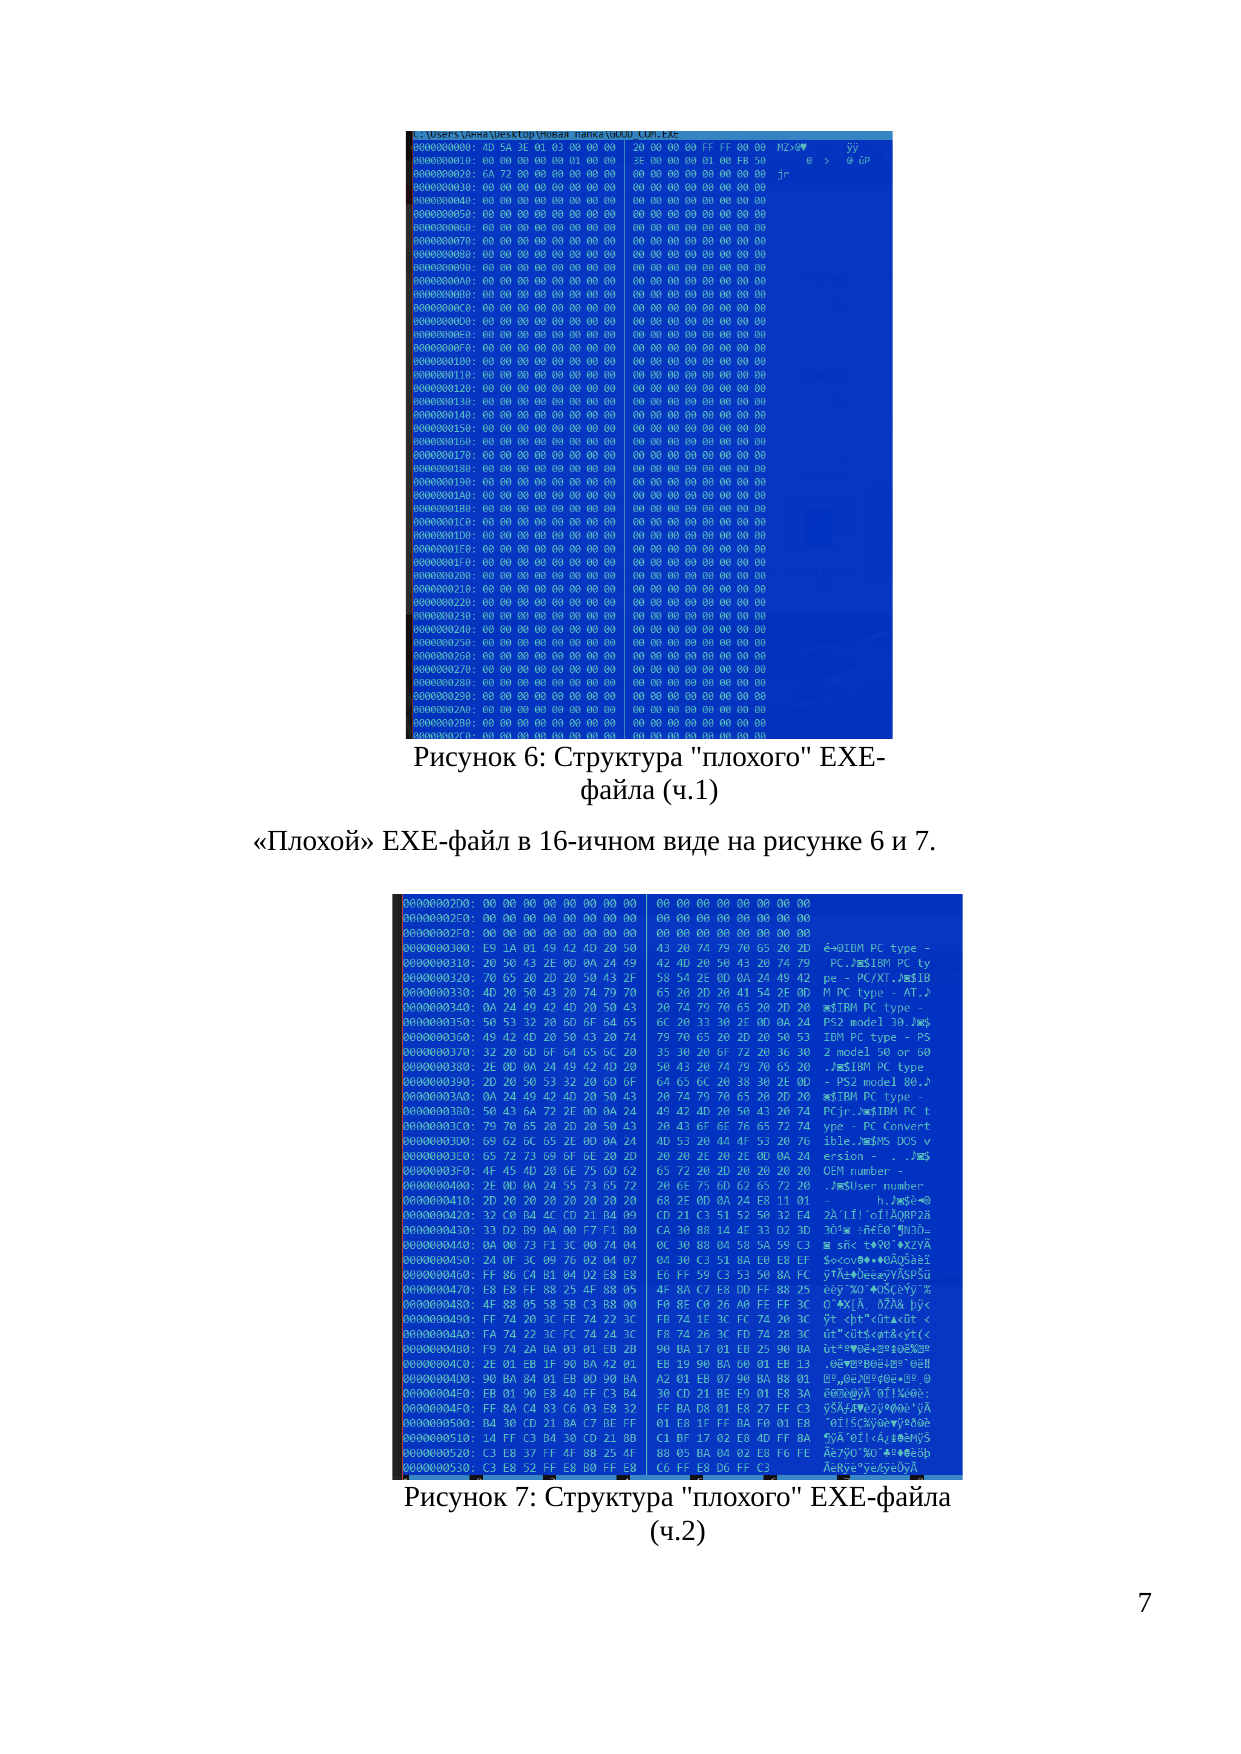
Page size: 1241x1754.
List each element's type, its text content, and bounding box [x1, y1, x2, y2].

picture [392, 894, 601, 1480]
picture [405, 131, 583, 739]
list Рисунок 6: Структура "плохого" EXE-файла (ч.1) [403, 132, 895, 806]
list «Плохой» EXE-файл в 16-ичном виде на рисунке 6 и 7. [215, 118, 1152, 856]
text Рисунок 7: Структура "плохого" EXE-файла (ч.2) [392, 894, 963, 1546]
